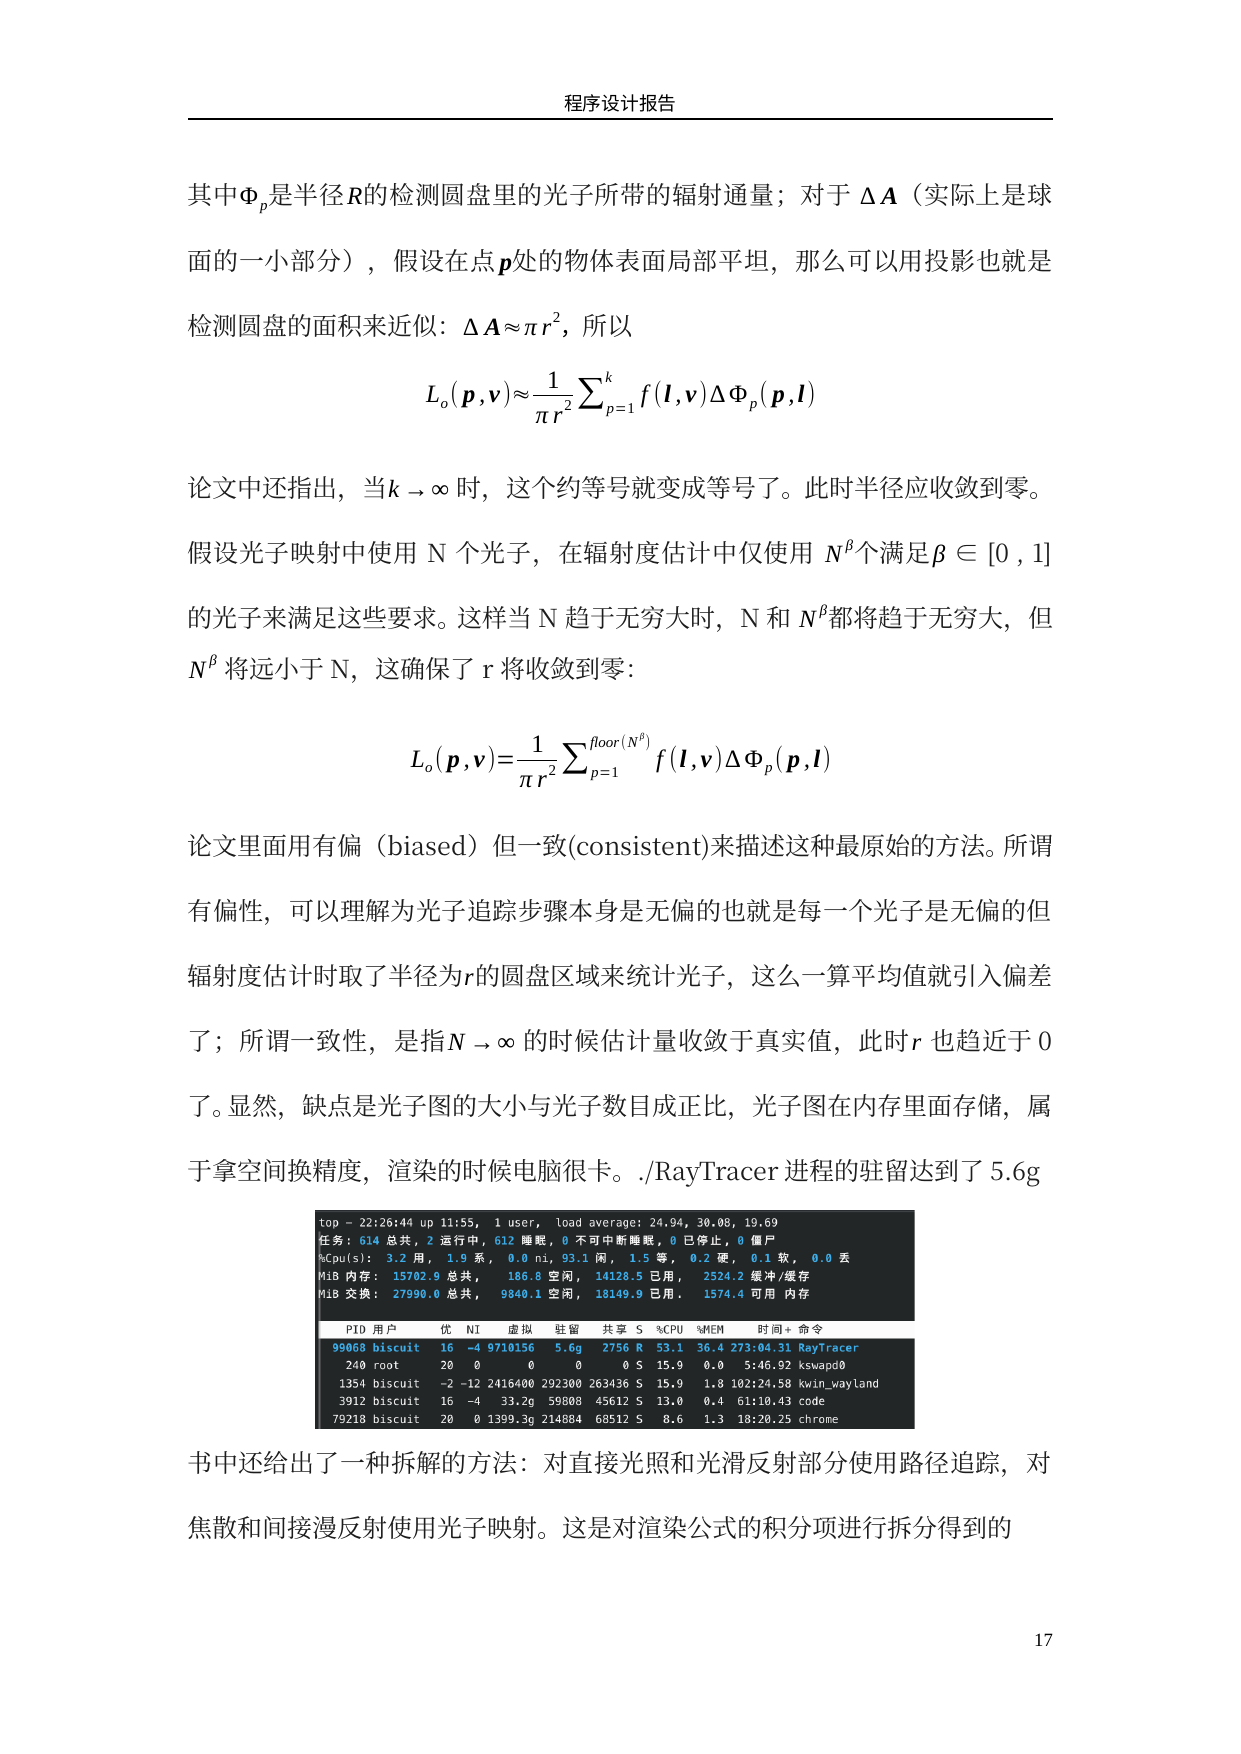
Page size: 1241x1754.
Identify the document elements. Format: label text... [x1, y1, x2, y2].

text 其中是半径的检测圆盘里的光子所带的辐射通量；对于 （实际上是球面的一小部分），假设在点处的物体表面局部平坦，那么可以用投影也就是检测圆盘的面积来近似：，所以 [187, 162, 1053, 357]
text 书中还给出了一种拆解的方法：对直接光照和光滑反射部分使用路径追踪，对焦散和间接漫反射使用光子映射。这是对渲染公式的积分项进行拆分得到的 [187, 1202, 1053, 1559]
picture [315, 1210, 915, 1429]
text 论文中还指出，当 时，这个约等号就变成等号了。此时半径应收敛到零。假设光子映射中使用 N 个光子，在辐射度估计中仅使用 个满足 ∈ [0 , 1] 的光子来满足这些要求。这样当 N 趋于无穷大时，N 和 都将趋于无穷大，但 将远小于 N，这确保了 r 将收敛到零： [187, 357, 1053, 714]
text 论文里面用有偏（biased）但一致(consistent)来描述这种最原始的方法。所谓有偏性，可以理解为光子追踪步骤本身是无偏的也就是每一个光子是无偏的但辐射度估计时取了半径为的圆盘区域来统计光子，这么一算平均值就引入偏差了；所谓一致性，是指 的时候估计量收敛于真实值，此时 也趋近于0了。显然，缺点是光子图的大小与光子数目成正比，光子图在内存里面存储，属于拿空间换精度，渲染的时候电脑很卡。./RayTracer进程的驻留达到了 5.6g [187, 714, 1053, 1202]
